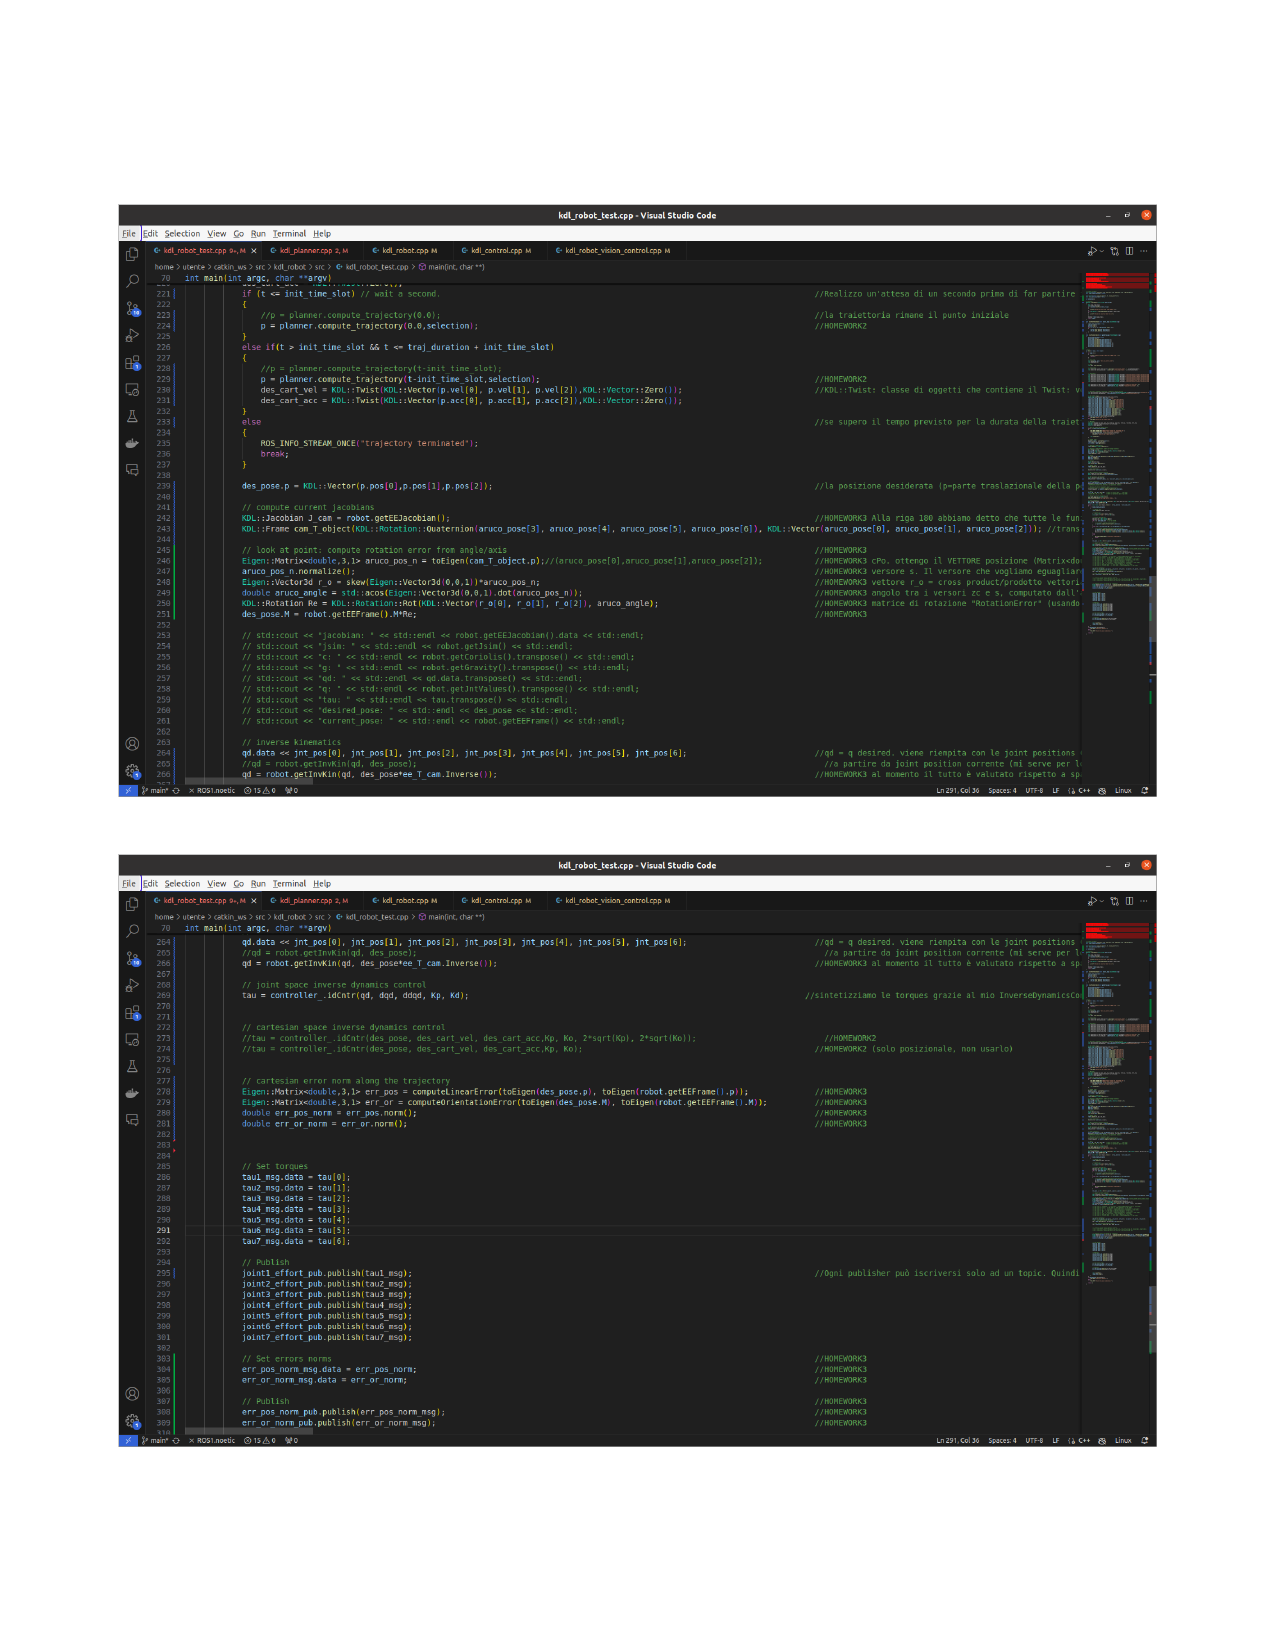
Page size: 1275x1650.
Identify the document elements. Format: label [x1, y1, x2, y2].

picture [118, 854, 1157, 1447]
picture [118, 204, 1157, 797]
